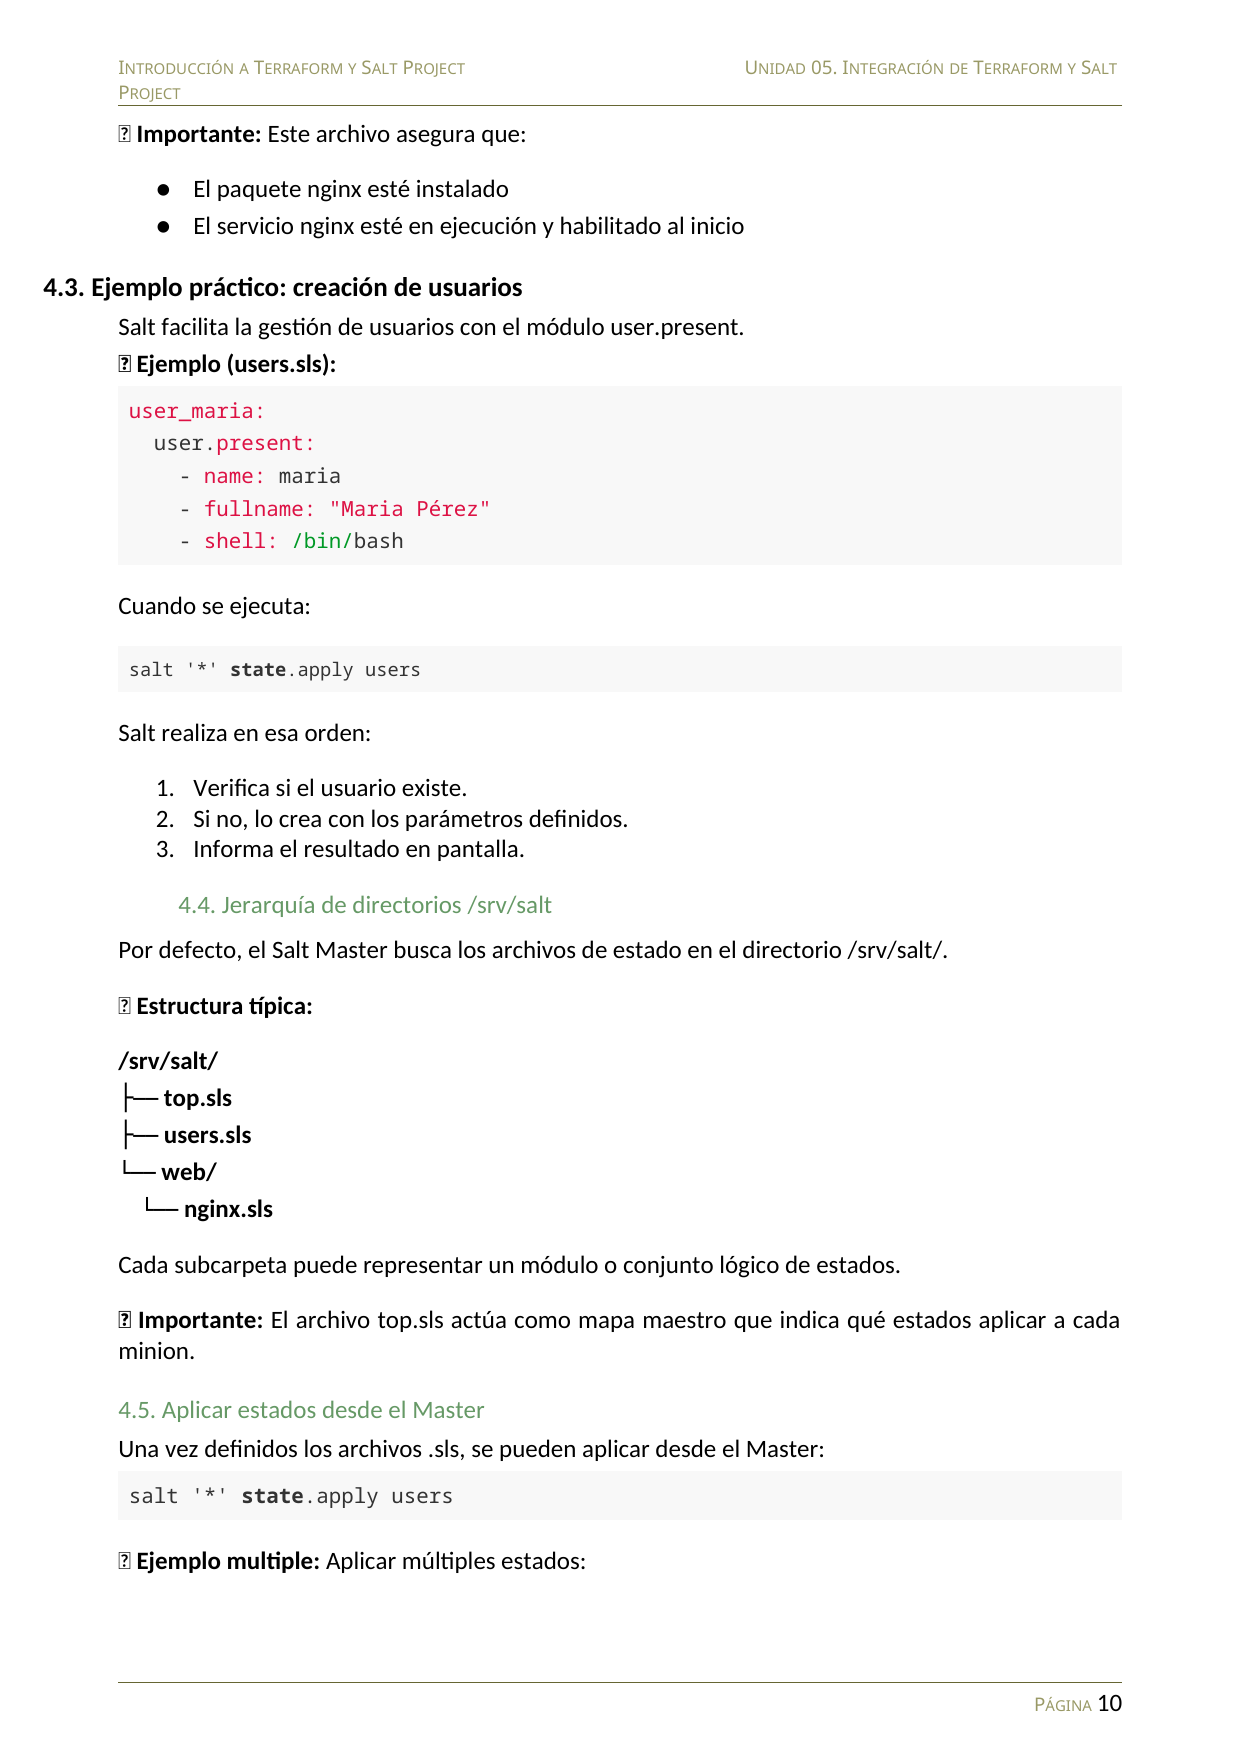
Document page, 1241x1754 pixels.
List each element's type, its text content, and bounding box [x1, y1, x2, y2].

list El paquete nginx esté instalado [156, 173, 1122, 204]
subtitle 4.3. Ejemplo práctico: creación de usuarios [43, 270, 1122, 303]
table_header salt '*' state.apply users [118, 646, 1122, 692]
text 📖 Importante: Este archivo asegura que: [118, 118, 1122, 148]
list Informa el resultado en pantalla. [156, 834, 1122, 864]
subtitle 4.5. Aplicar estados desde el Master [118, 1395, 1122, 1425]
subtitle 4.4. Jerarquía de directorios /srv/salt [178, 889, 1122, 920]
table_header salt '*' state.apply users [118, 1471, 1122, 1520]
text 💬 Ejemplo (users.sls): [118, 348, 1122, 379]
text └── web/ [118, 1156, 1122, 1187]
text 📖 Importante: El archivo top.sls actúa como mapa maestro que indica qué estados aplicar a cada minion. [118, 1304, 1122, 1366]
table_header user_maria: user.present: - name: maria - fullname: "Maria Pérez" - shell: /bin/bash [118, 386, 1122, 565]
list Verifica si el usuario existe. [156, 773, 1122, 803]
text Cuando se ejecuta: [118, 590, 1122, 621]
text Salt realiza en esa orden: [118, 717, 1122, 748]
text Por defecto, el Salt Master busca los archivos de estado en el directorio /srv/salt/. [118, 934, 1122, 965]
text Una vez definidos los archivos .sls, se pueden aplicar desde el Master: [118, 1433, 1122, 1464]
list El servicio nginx esté en ejecución y habilitado al inicio [156, 211, 1122, 241]
text ├── users.sls [118, 1119, 1122, 1150]
list Si no, lo crea con los parámetros definidos. [156, 803, 1122, 834]
text Cada subcarpeta puede representar un módulo o conjunto lógico de estados. [118, 1249, 1122, 1279]
text └── nginx.sls [118, 1193, 1122, 1224]
text Salt facilita la gestión de usuarios con el módulo user.present. [118, 312, 1122, 342]
text 💬 Ejemplo multiple: Aplicar múltiples estados: [118, 1545, 1122, 1575]
text /srv/salt/ [118, 1046, 1122, 1076]
text 📁 Estructura típica: [118, 990, 1122, 1021]
text ├── top.sls [118, 1082, 1122, 1113]
